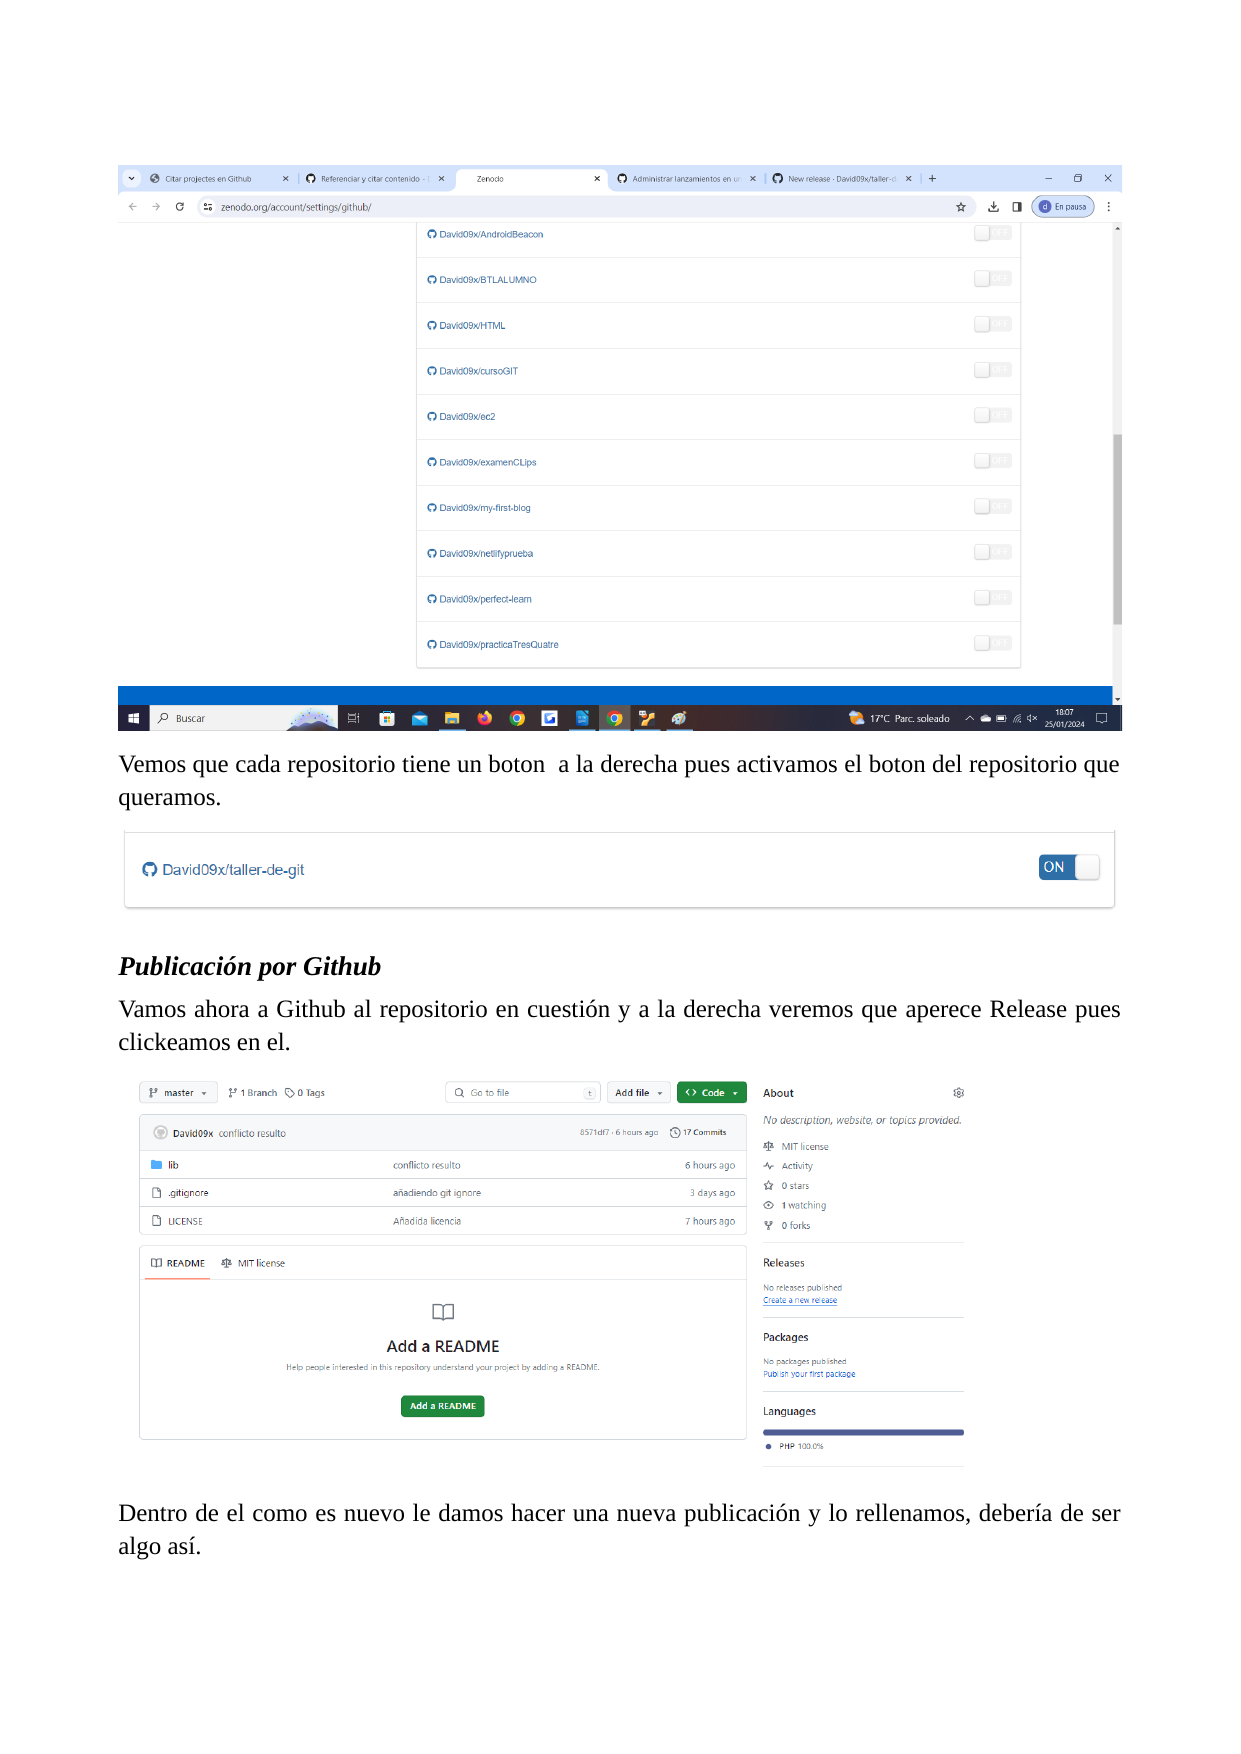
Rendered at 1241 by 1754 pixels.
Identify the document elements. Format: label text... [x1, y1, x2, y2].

text Vemos que cada repositorio tiene un boton a la derecha pues activamos el boton del repositorio que queramos. [118, 749, 1122, 811]
picture [118, 165, 1123, 731]
picture [118, 1074, 1123, 1480]
subtitle Publicación por Github [118, 950, 1122, 981]
text Dentro de el como es nuevo le damos hacer una nueva publicación y lo rellenamos, debería de ser algo así. [118, 1498, 1122, 1560]
picture [118, 830, 1123, 919]
text Vamos ahora a Github al repositorio en cuestión y a la derecha veremos que aperece Release pues clickeamos en el. [118, 994, 1122, 1056]
